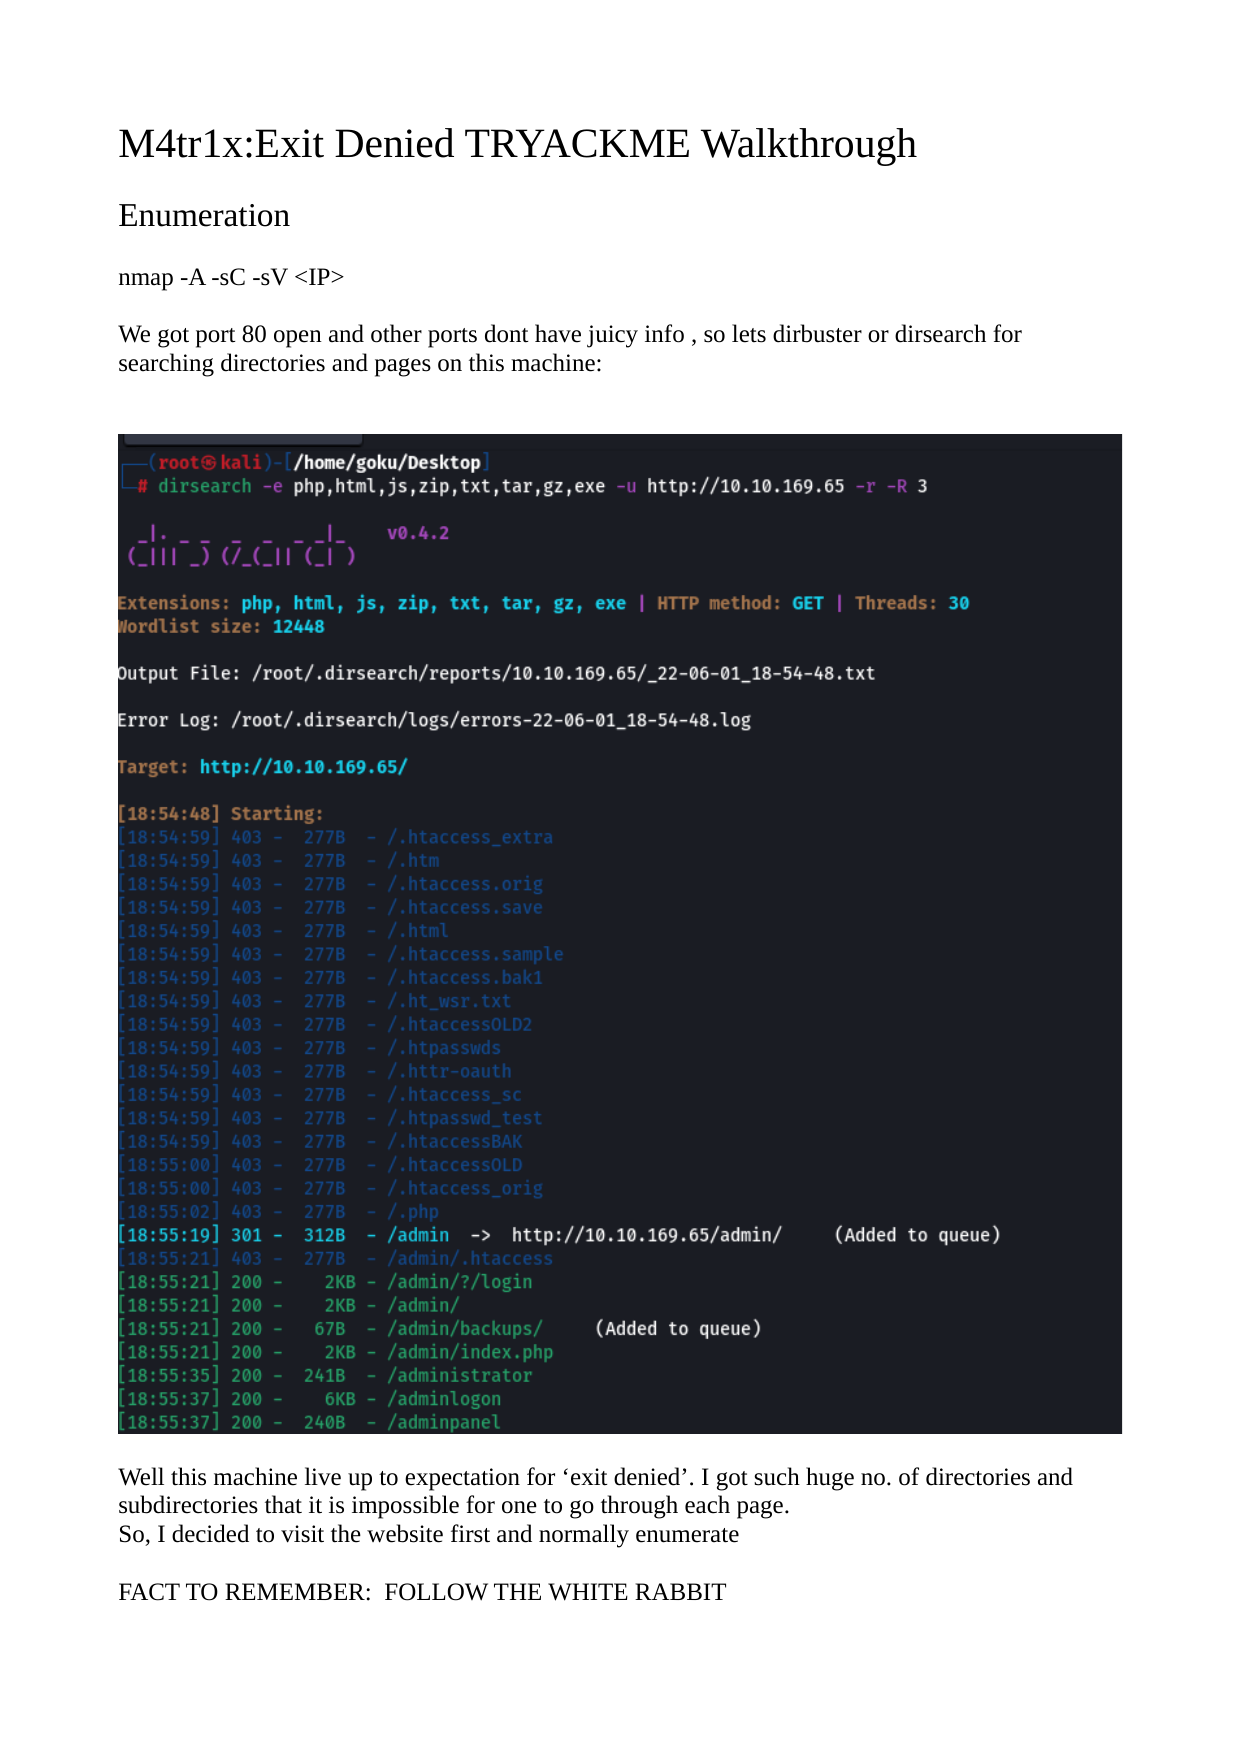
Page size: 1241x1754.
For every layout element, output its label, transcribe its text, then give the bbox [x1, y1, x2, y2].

text So, I decided to visit the website first and normally enumerate [118, 1519, 1122, 1548]
text Enumeration [118, 195, 1122, 233]
text We got port 80 open and other ports dont have juicy info , so lets dirbuster or dirsearch for searching directories and pages on this machine: [118, 319, 1122, 377]
picture [118, 434, 1123, 1434]
text Well this machine live up to expectation for ‘exit denied’. I got such huge no. of directories and subdirectories that it is impossible for one to go through each page. [118, 1462, 1122, 1519]
text FACT TO REMEMBER: FOLLOW THE WHITE RABBIT [118, 1577, 1122, 1606]
text nmap -A -sC -sV <IP> [118, 262, 1122, 291]
text M4tr1x:Exit Denied TRYACKME Walkthrough [118, 118, 1122, 166]
